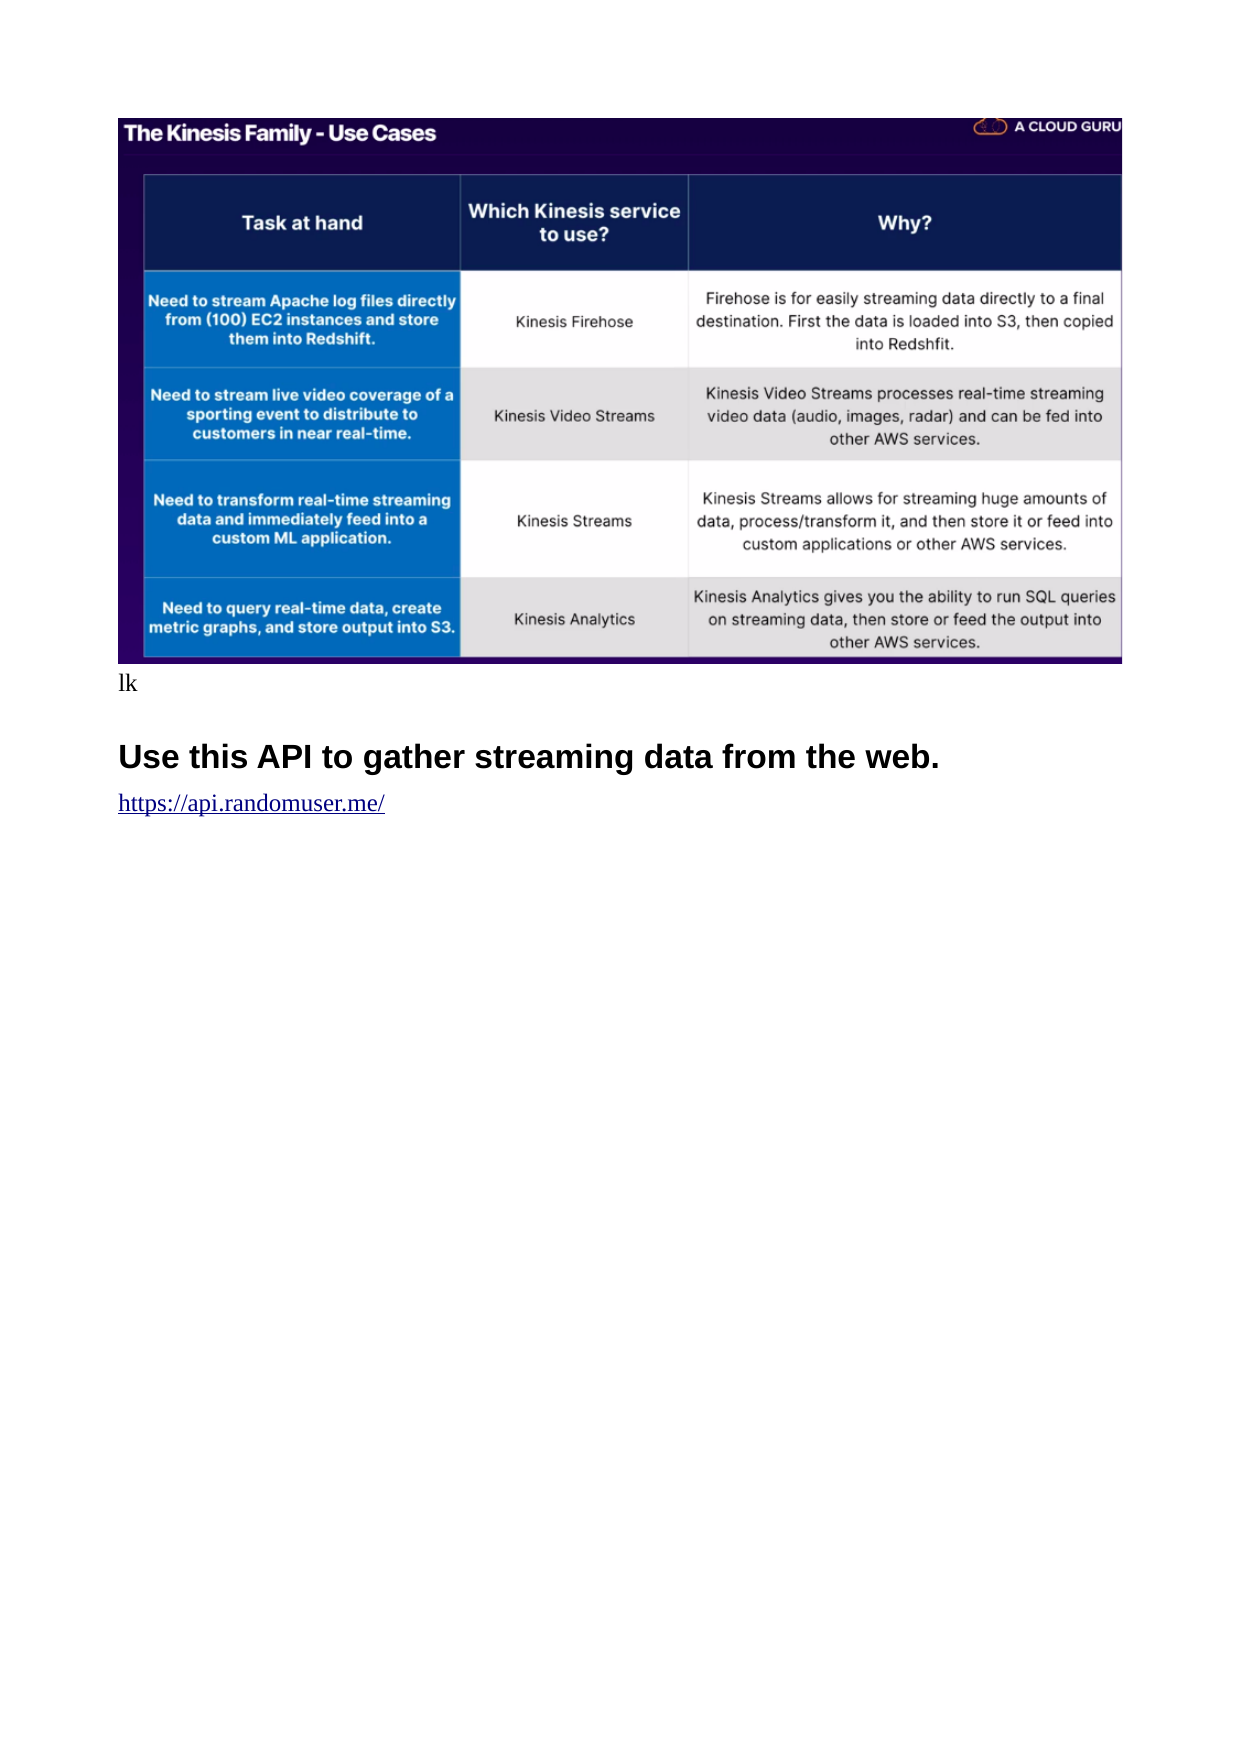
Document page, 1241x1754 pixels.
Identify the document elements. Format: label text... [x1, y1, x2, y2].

text https://api.randomuser.me/ [118, 788, 1122, 817]
text lk [118, 664, 1122, 697]
picture [118, 118, 1123, 664]
subtitle Use this API to gather streaming data from the web. [118, 737, 1122, 775]
